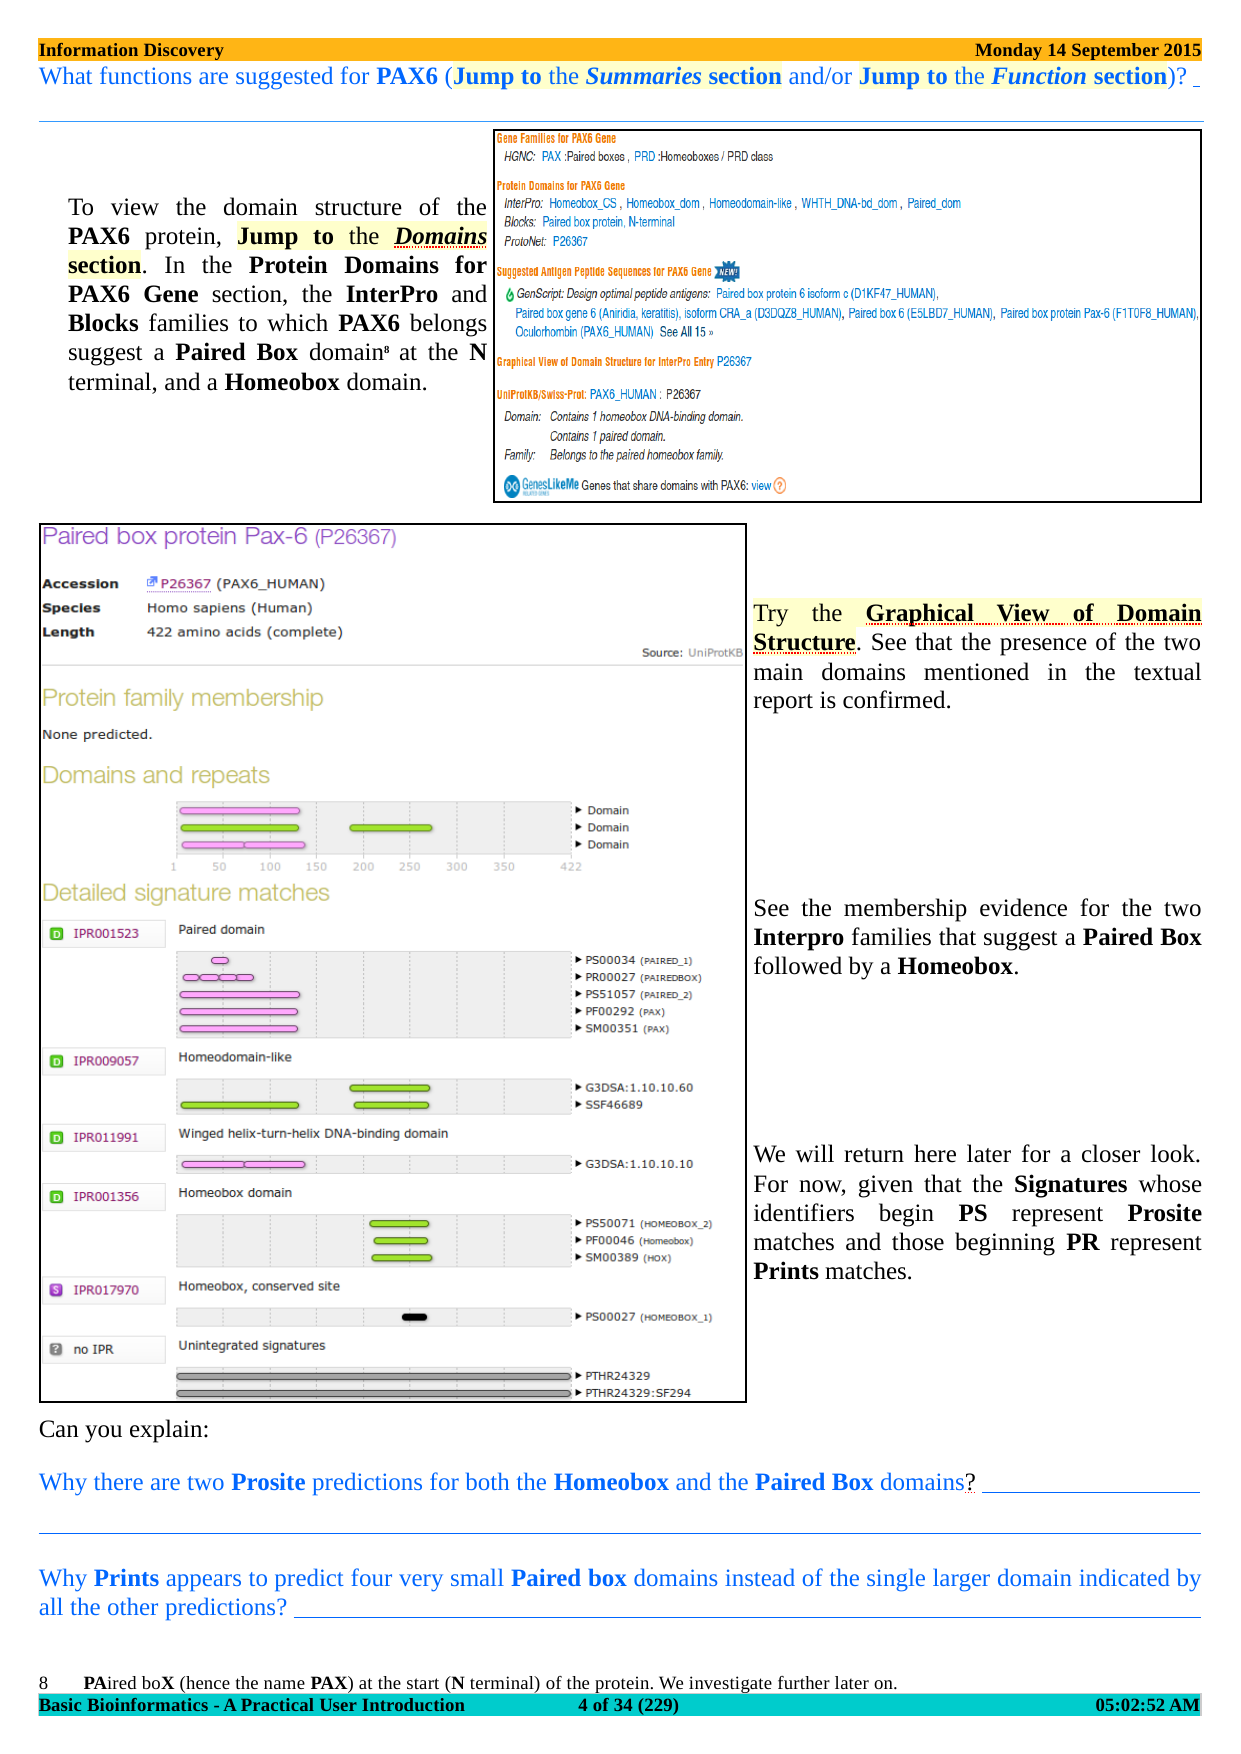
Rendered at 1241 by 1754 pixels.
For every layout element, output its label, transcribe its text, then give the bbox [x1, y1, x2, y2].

text Why there are two Prosite predictions for both the Homeobox and the Paired Box domains? [38, 1467, 1202, 1496]
picture [495, 131, 1200, 501]
text Why Prints appears to predict four very small Paired box domains instead of the single larger domain indicated by all the other predictions? [38, 1562, 1202, 1621]
picture [41, 525, 745, 1401]
text See the membership evidence for the two Interpro families that suggest a Paired Box followed by a Homeobox. [747, 893, 1202, 980]
text To view the domain structure of the PAX6 protein, Jump to the Domains section. In the Protein Domains for PAX6 Gene section, the InterPro and Blocks families to which PAX6 belongs suggest a Paired Box domain at the N terminal, and a Homeobox domain. [68, 192, 493, 395]
text PAired boX (hence the name PAX) at the start (N terminal) of the protein. We investigate further later on. [38, 1671, 1202, 1693]
text Can you explain: [38, 1414, 1202, 1443]
text Try the Graphical View of Domain Structure. See that the presence of the two main domains mentioned in the textual report is confirmed. [747, 598, 1202, 714]
text We will return here later for a closer look. For now, given that the Signatures whose identifiers begin PS represent Prosite matches and those beginning PR represent Prints matches. [747, 1139, 1202, 1285]
text What functions are suggested for PAX6 (Jump to the Summaries section and/or Jump to the Function section)? [38, 61, 1202, 89]
